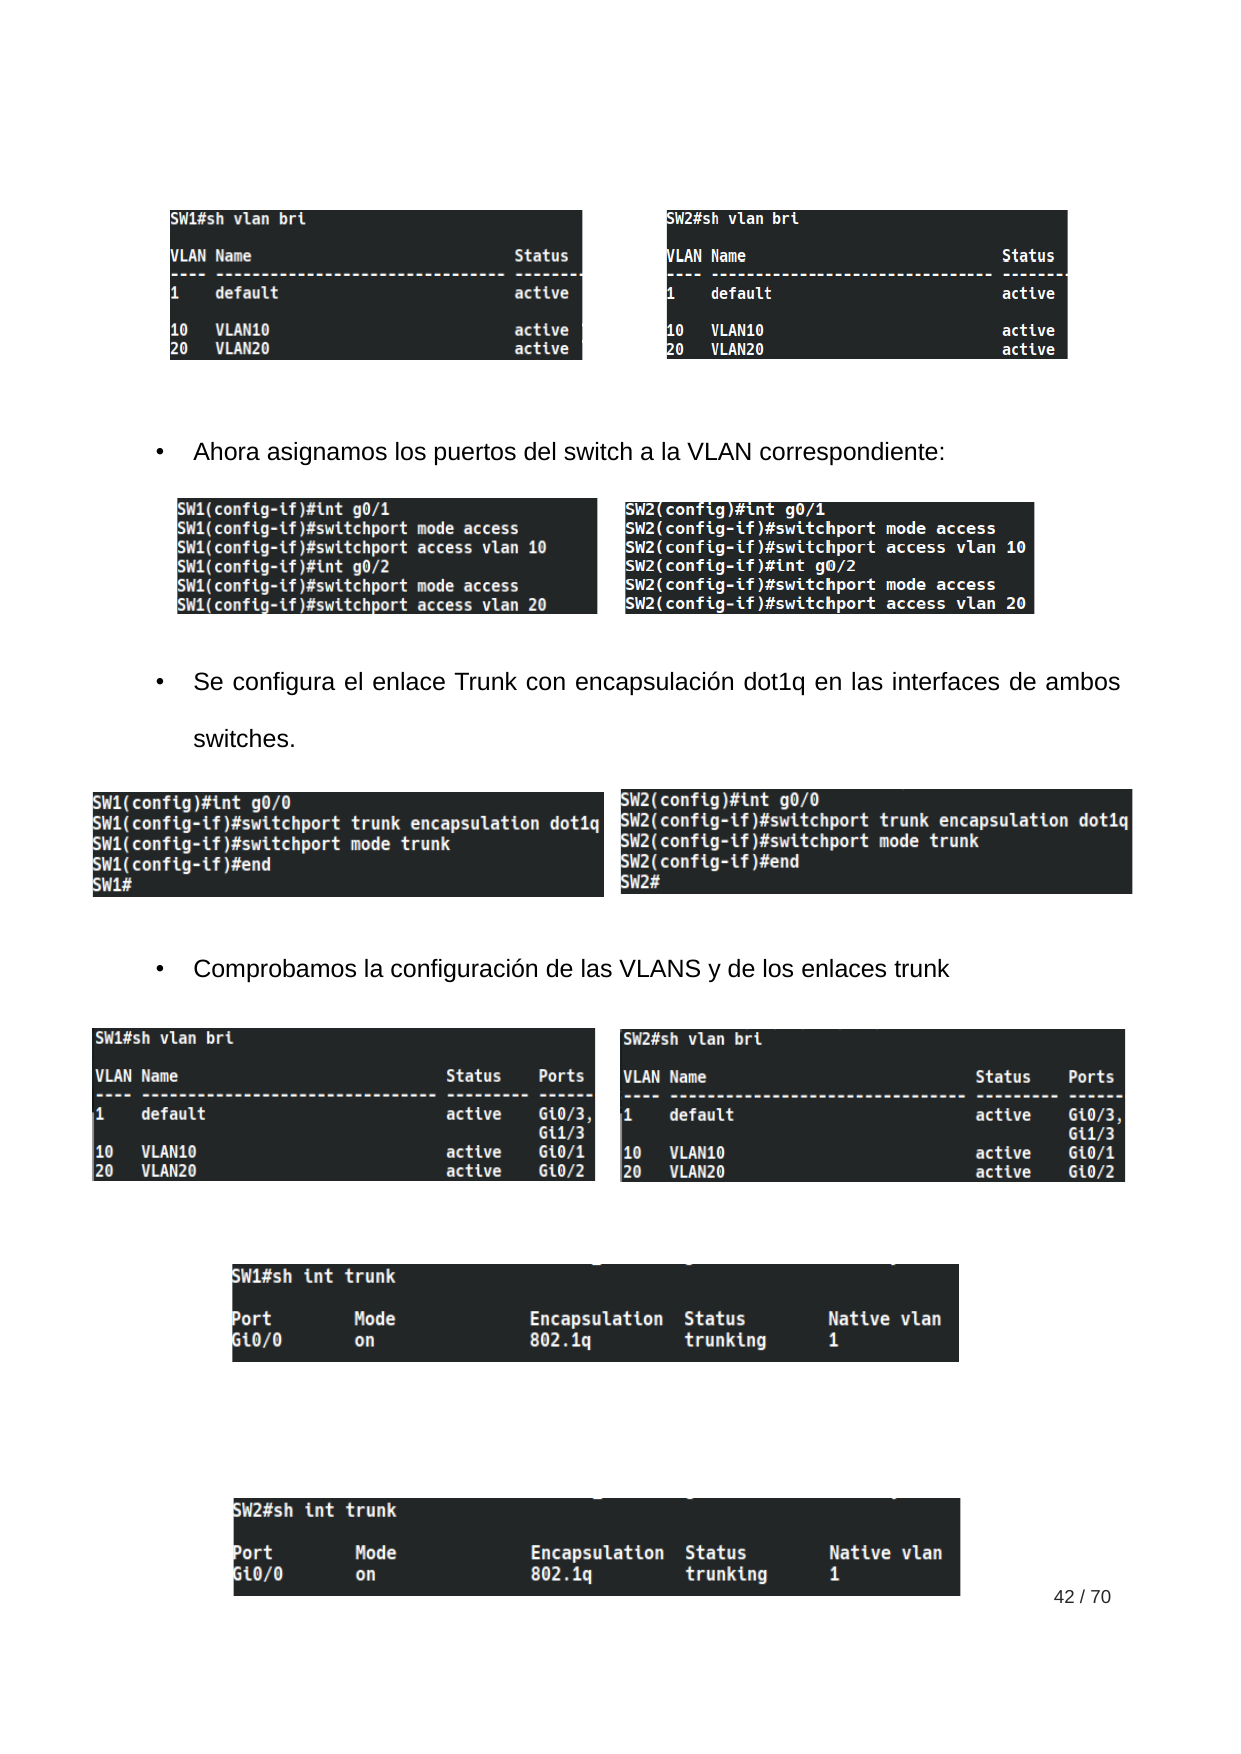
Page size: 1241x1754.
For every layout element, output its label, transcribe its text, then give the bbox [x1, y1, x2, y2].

picture [92, 1028, 596, 1181]
list Se configura el enlace Trunk con encapsulación dot1q en las interfaces de ambos switches. [156, 667, 1122, 753]
picture [233, 1498, 961, 1596]
picture [177, 498, 598, 614]
picture [620, 1029, 1126, 1182]
picture [666, 210, 1068, 359]
picture [232, 1264, 959, 1362]
picture [170, 210, 583, 360]
picture [625, 502, 1035, 614]
picture [92, 792, 604, 897]
picture [620, 789, 1133, 894]
list Comprobamos la configuración de las VLANS y de los enlaces trunk [156, 954, 1122, 983]
list Ahora asignamos los puertos del switch a la VLAN correspondiente: [156, 437, 1122, 466]
